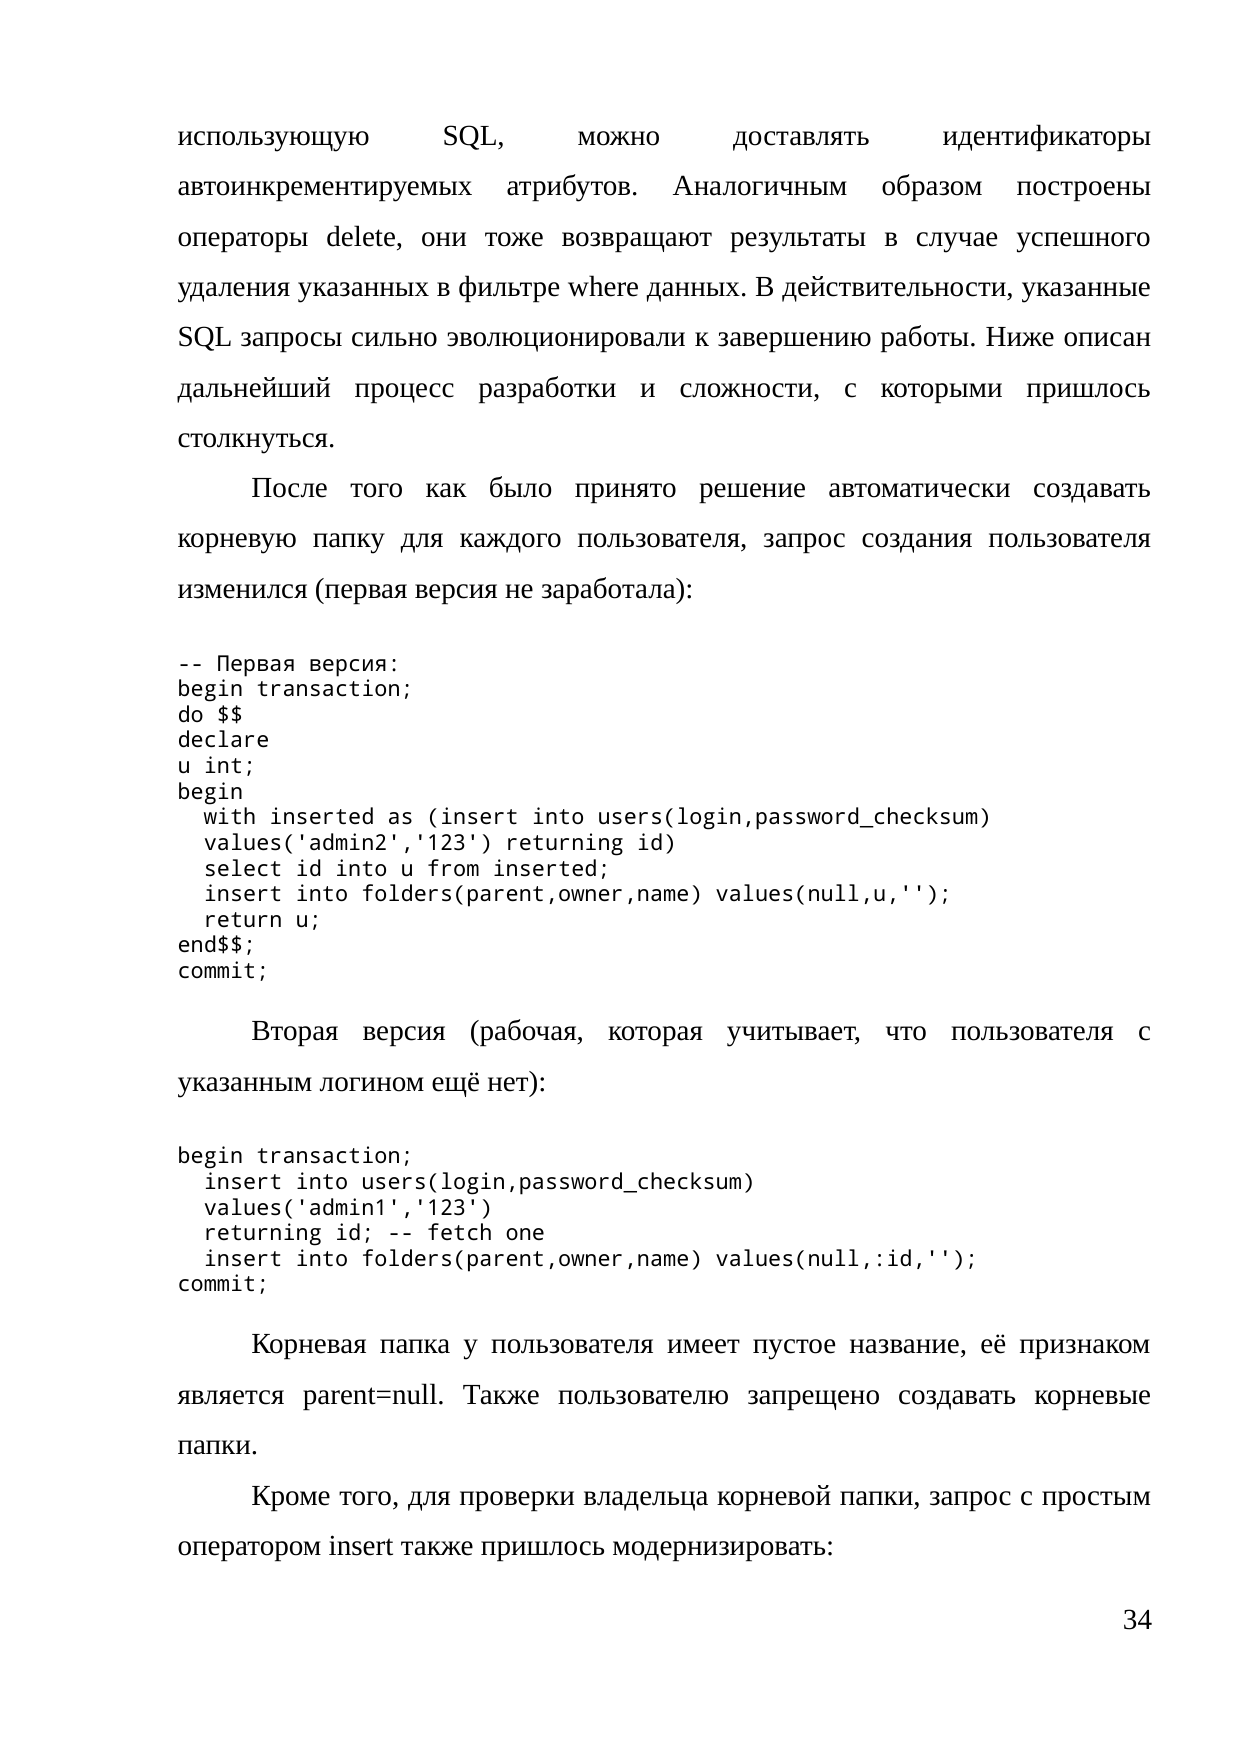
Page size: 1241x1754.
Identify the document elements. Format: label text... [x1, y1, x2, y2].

text commit; [177, 1272, 1152, 1297]
text использующую SQL, можно доставлять идентификаторы автоинкрементируемых атрибутов. Аналогичным образом построены операторы delete, они тоже возвращают результаты в случае успешного удаления указанных в фильтре where данных. В действительности, указанные SQL запросы сильно эволюционировали к завершению работы. Ниже описан дальнейший процесс разработки и сложности, с которыми пришлось столкнуться. [177, 118, 1152, 453]
text values('admin1','123') [177, 1195, 1152, 1220]
text insert into users(login,password_checksum) [177, 1169, 1152, 1195]
text begin transaction; [177, 1143, 1152, 1169]
text returning id; -- fetch one [177, 1220, 1152, 1246]
text insert into folders(parent,owner,name) values(null,:id,''); [177, 1246, 1152, 1272]
text end$$; [177, 933, 1152, 958]
text Вторая версия (рабочая, которая учитывает, что пользователя с указанным логином ещё нет): [177, 1013, 1152, 1097]
text Кроме того, для проверки владельца корневой папки, запрос с простым оператором insert также пришлось модернизировать: [177, 1478, 1152, 1561]
text -- Первая версия: [177, 651, 1152, 676]
text do $$ [177, 702, 1152, 728]
text values('admin2','123') returning id) [177, 830, 1152, 856]
text После того как было принято решение автоматически создавать корневую папку для каждого пользователя, запрос создания пользователя изменился (первая версия не заработала): [177, 470, 1152, 604]
text insert into folders(parent,owner,name) values(null,u,''); [177, 881, 1152, 907]
text declare [177, 728, 1152, 753]
text with inserted as (insert into users(login,password_checksum) [177, 804, 1152, 830]
text begin [177, 779, 1152, 804]
text u int; [177, 753, 1152, 779]
text begin transaction; [177, 676, 1152, 702]
text commit; [177, 958, 1152, 984]
text return u; [177, 907, 1152, 933]
text select id into u from inserted; [177, 856, 1152, 881]
text Корневая папка у пользователя имеет пустое название, её признаком является parent=null. Также пользователю запрещено создавать корневые папки. [177, 1327, 1152, 1461]
